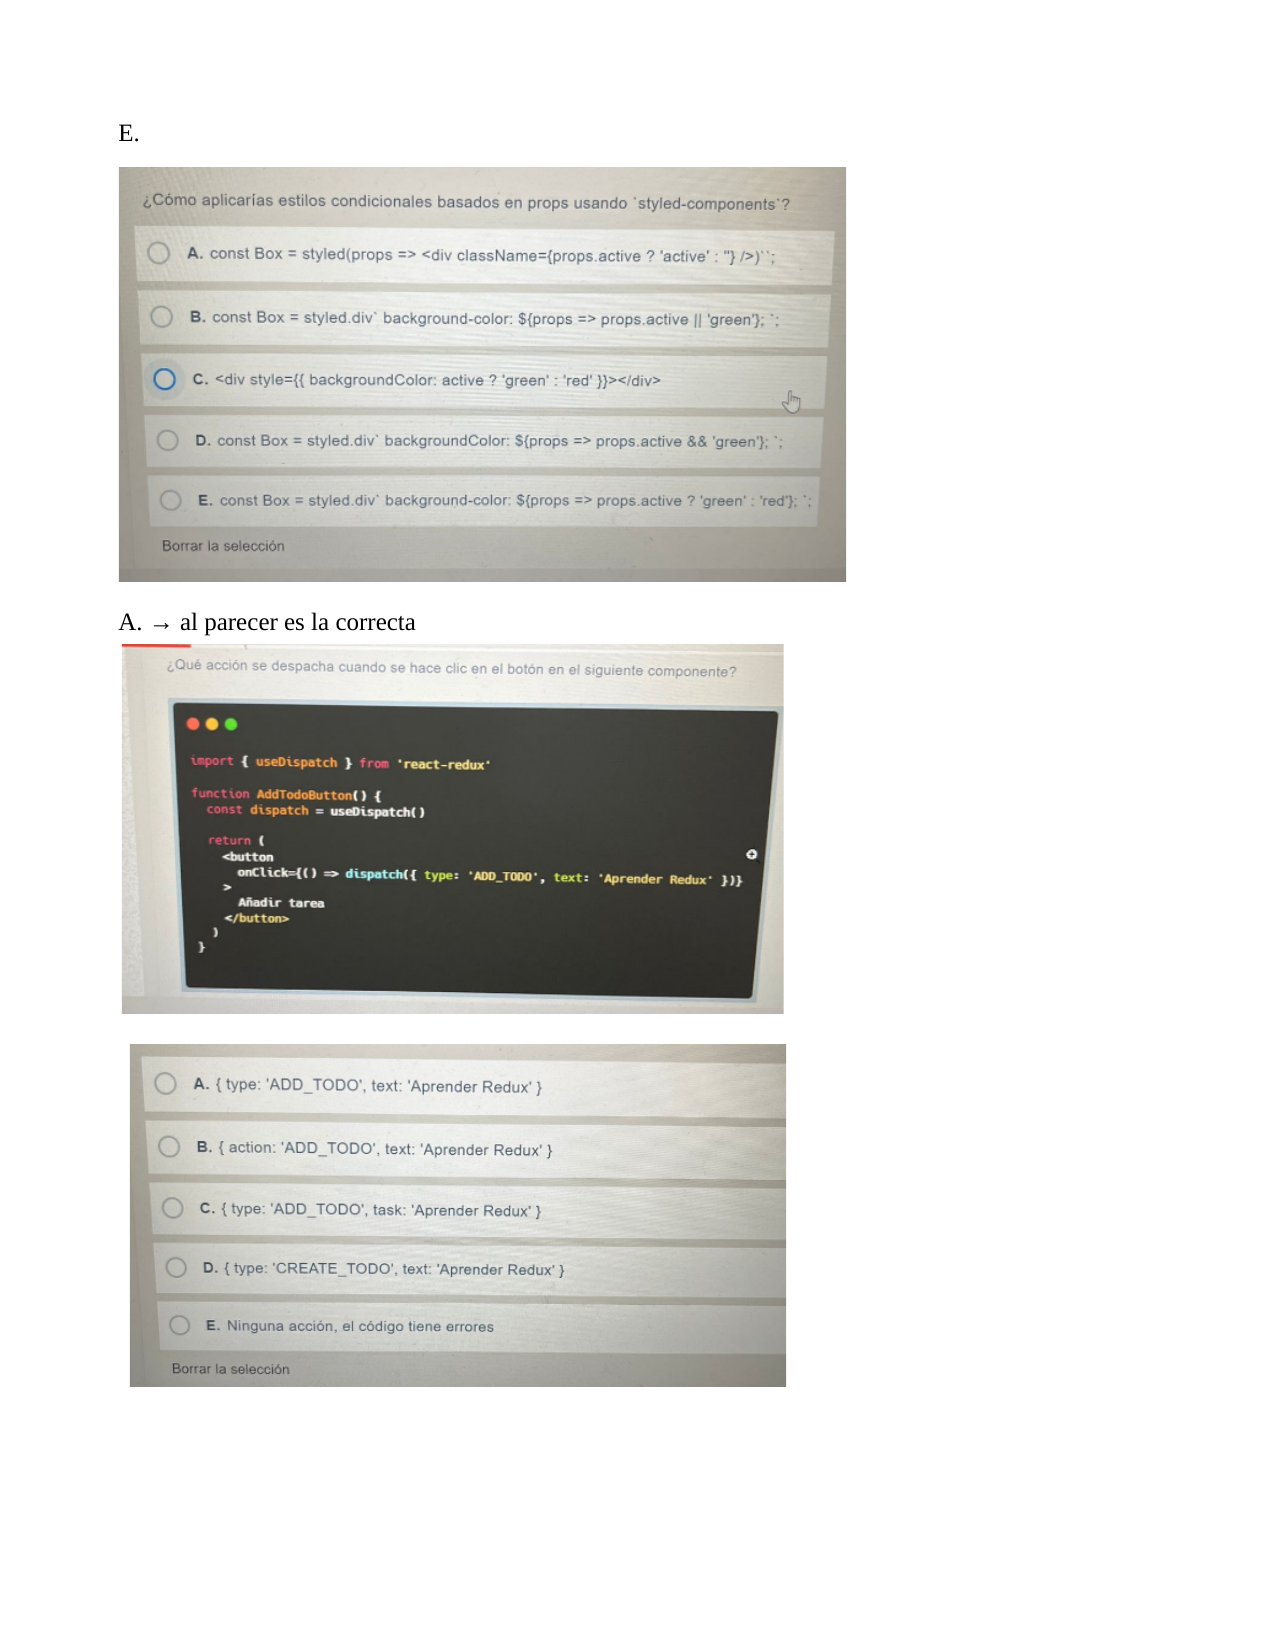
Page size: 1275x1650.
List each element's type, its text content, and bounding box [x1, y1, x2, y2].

text E. [118, 118, 1157, 147]
picture [129, 1044, 787, 1387]
picture [118, 167, 847, 582]
picture [121, 644, 784, 1014]
text A. → al parecer es la correcta [118, 607, 1157, 636]
